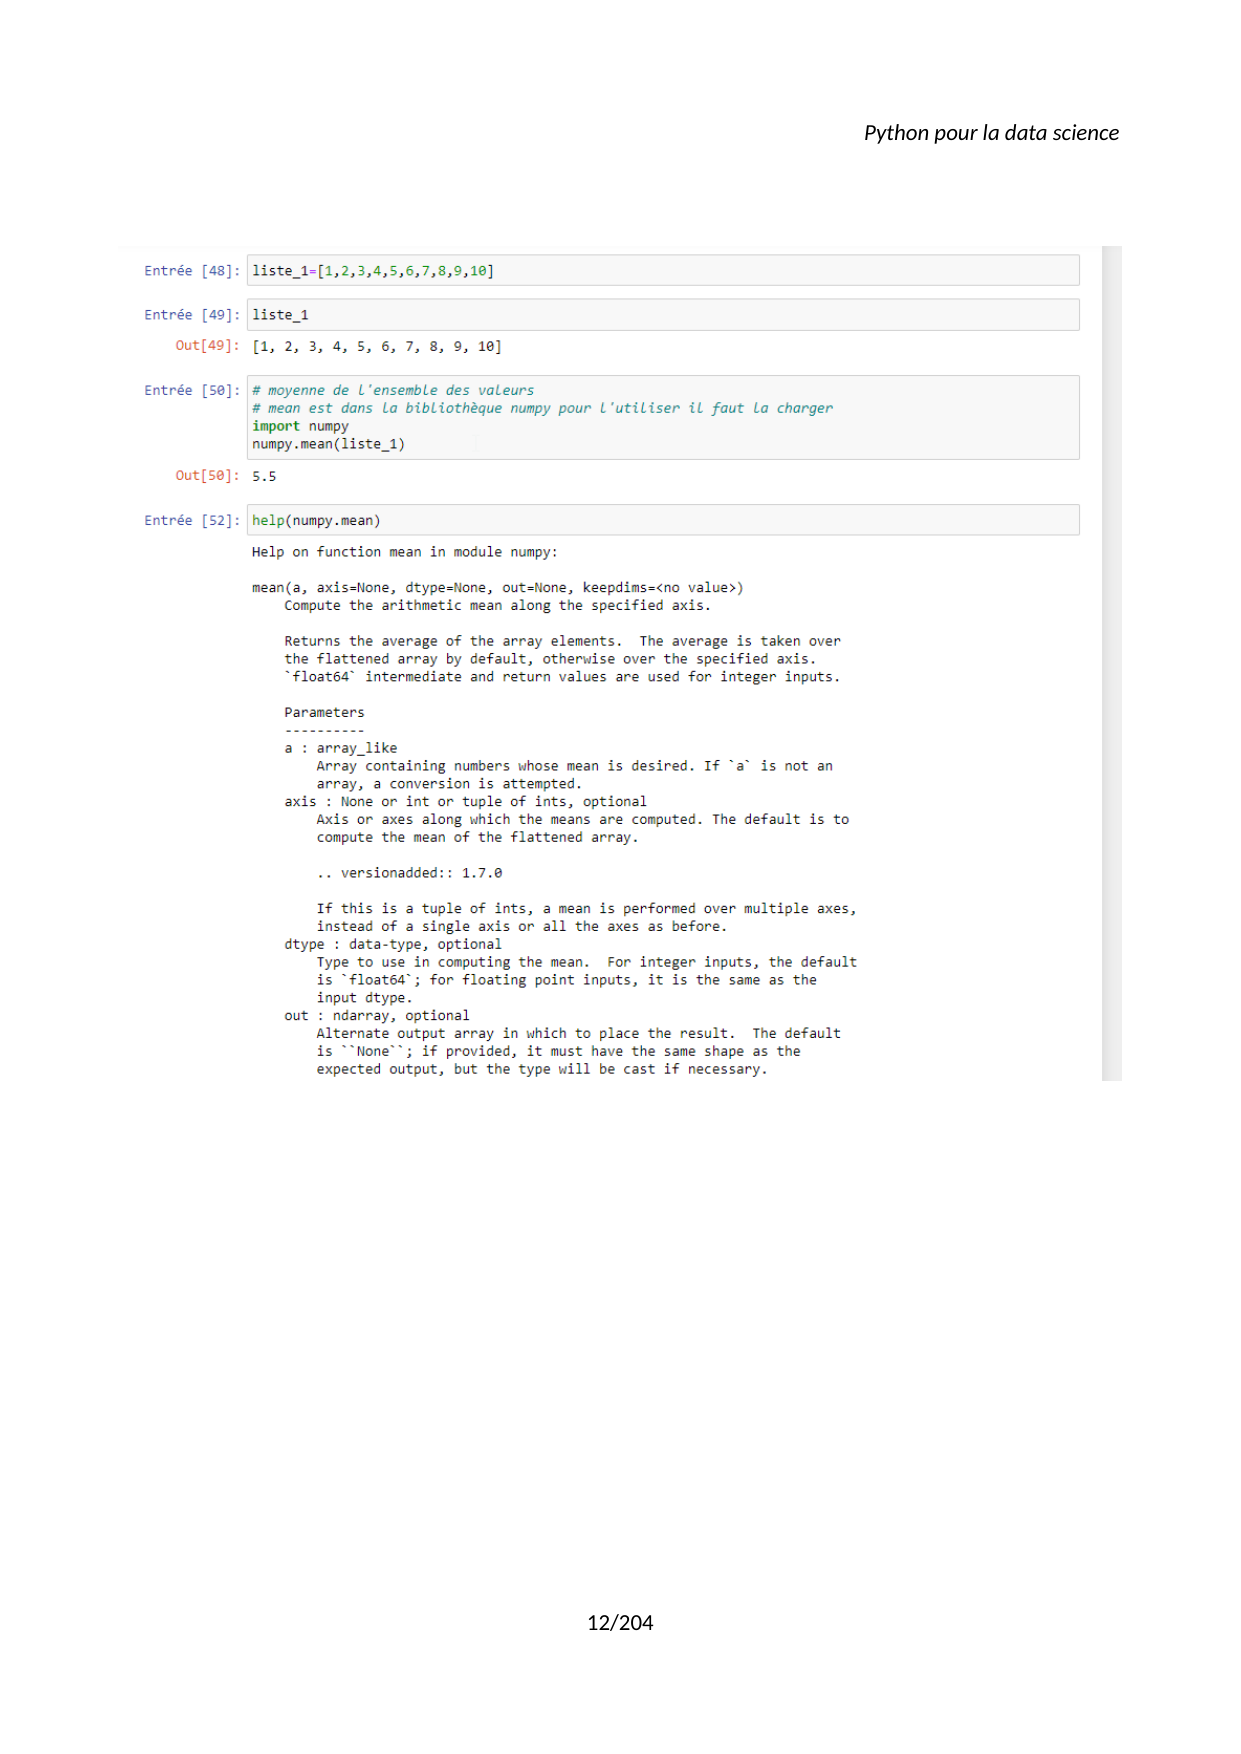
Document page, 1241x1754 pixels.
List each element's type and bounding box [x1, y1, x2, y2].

picture [118, 246, 1122, 1081]
